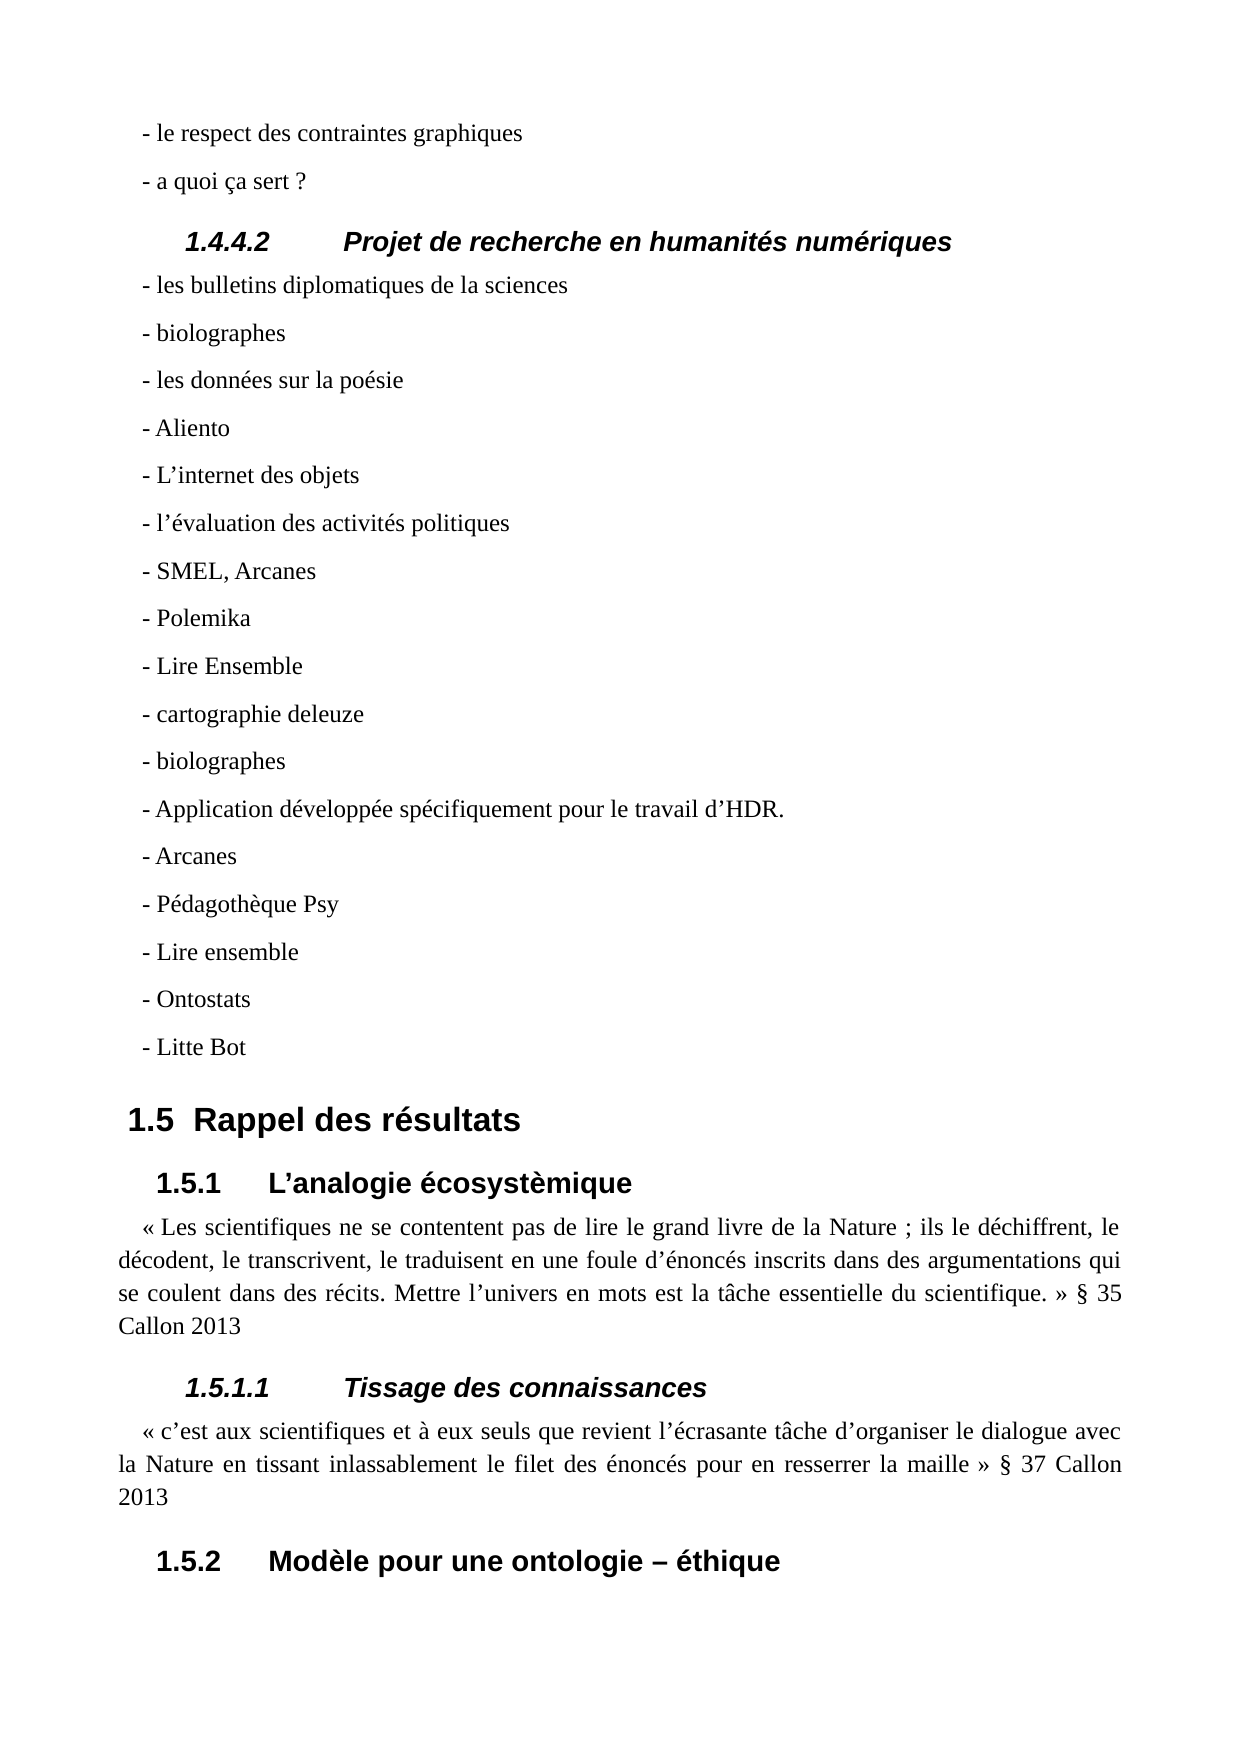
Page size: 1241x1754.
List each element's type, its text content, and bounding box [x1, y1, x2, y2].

text - Lire ensemble [118, 937, 1122, 965]
text - le respect des contraintes graphiques [118, 118, 1122, 147]
text - Application développée spécifiquement pour le travail d’HDR. [118, 794, 1122, 823]
subtitle Modèle pour une ontologie – éthique [118, 1544, 1122, 1578]
text - les bulletins diplomatiques de la sciences [118, 270, 1122, 299]
text - Ontostats [118, 984, 1122, 1013]
text - biolographes [118, 318, 1122, 347]
text « Les scientifiques ne se contentent pas de lire le grand livre de la Nature ; ils le déchiffrent, le décodent, le transcrivent, le traduisent en une foule d’énoncés inscrits dans des argumentations qui se coulent dans des récits. Mettre l’univers en mots est la tâche essentielle du scientifique. » § 35 Callon 2013 [118, 1212, 1122, 1340]
subtitle Projet de recherche en humanités numériques [118, 226, 1122, 258]
text - Pédagothèque Psy [118, 889, 1122, 918]
text - biolographes [118, 746, 1122, 775]
text - cartographie deleuze [118, 699, 1122, 727]
text - a quoi ça sert ? [118, 166, 1122, 194]
subtitle Rappel des résultats [118, 1100, 1122, 1139]
subtitle Tissage des connaissances [118, 1371, 1122, 1403]
text - SMEL, Arcanes [118, 556, 1122, 584]
text - les données sur la poésie [118, 365, 1122, 394]
text - l’évaluation des activités politiques [118, 508, 1122, 537]
text - L’internet des objets [118, 461, 1122, 489]
text - Arcanes [118, 841, 1122, 870]
text - Polemika [118, 603, 1122, 632]
text - Aliento [118, 413, 1122, 442]
text - Lire Ensemble [118, 651, 1122, 680]
text - Litte Bot [118, 1032, 1122, 1061]
text « c’est aux scientifiques et à eux seuls que revient l’écrasante tâche d’organiser le dialogue avec la Nature en tissant inlassablement le filet des énoncés pour en resserrer la maille » § 37 Callon 2013 [118, 1416, 1122, 1511]
subtitle L’analogie écosystèmique [118, 1166, 1122, 1200]
